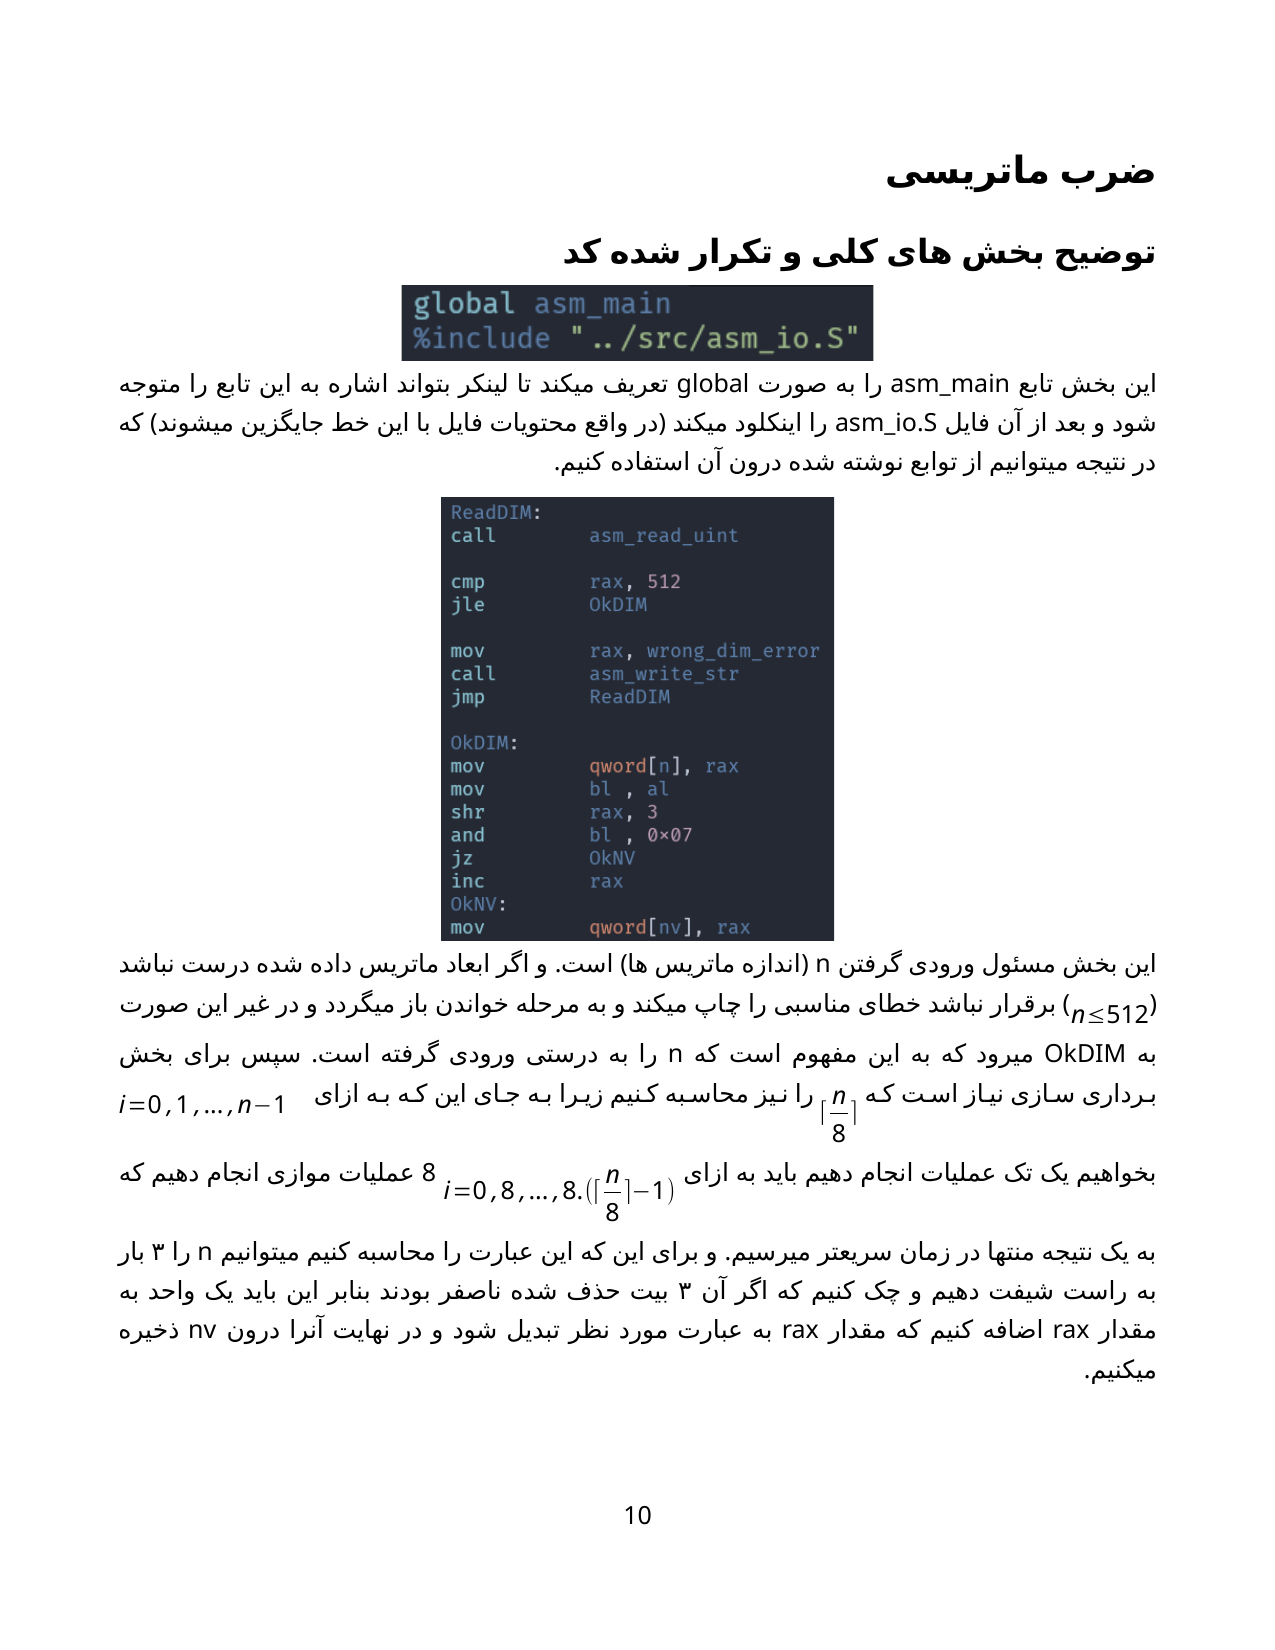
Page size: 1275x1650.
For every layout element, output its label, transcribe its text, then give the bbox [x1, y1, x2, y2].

text این بخش تابع asm_main را به صورت global تعریف میکند تا لینکر بتواند اشاره به این تابع را متوجه شود و بعد از آن فایل asm_io.S را اینکلود میکند (در واقع محتویات فایل با این خط جایگزین میشوند) که در نتیجه میتوانیم از توابع نوشته شده درون آن استفاده کنیم. [118, 285, 1157, 478]
subtitle توضیح بخش های کلی و تکرار شده کد [118, 227, 1157, 273]
picture [401, 285, 874, 361]
subtitle ضرب ماتریسی [118, 143, 1157, 194]
picture [441, 497, 835, 941]
text این بخش مسئول ورودی گرفتن n (اندازه ماتریس ها) است. و اگر ابعاد ماتریس داده شده درست نباشد () برقرار نباشد خطای مناسبی را چاپ میکند و به مرحله خواندن باز میگردد و در غیر این صورت به OkDIM میرود که به این مفهوم است که n را به درستی ورودی گرفته است. سپس برای بخش برداری سازی نیاز است که را نیز محاسبه کنیم زیرا به جای این که به ازای بخواهیم یک تک عملیات انجام دهیم باید به ازای 8 عملیات موازی انجام دهیم که به یک نتیجه منتها در زمان سریعتر میرسیم. و برای این که این عبارت را محاسبه کنیم میتوانیم n را ۳ بار به راست شیفت دهیم و چک کنیم که اگر آن ۳ بیت حذف شده ناصفر بودند بنابر این باید یک واحد به مقدار rax اضافه کنیم که مقدار rax به عبارت مورد نظر تبدیل شود و در نهایت آنرا درون nv ذخیره میکنیم. [118, 498, 1157, 1385]
